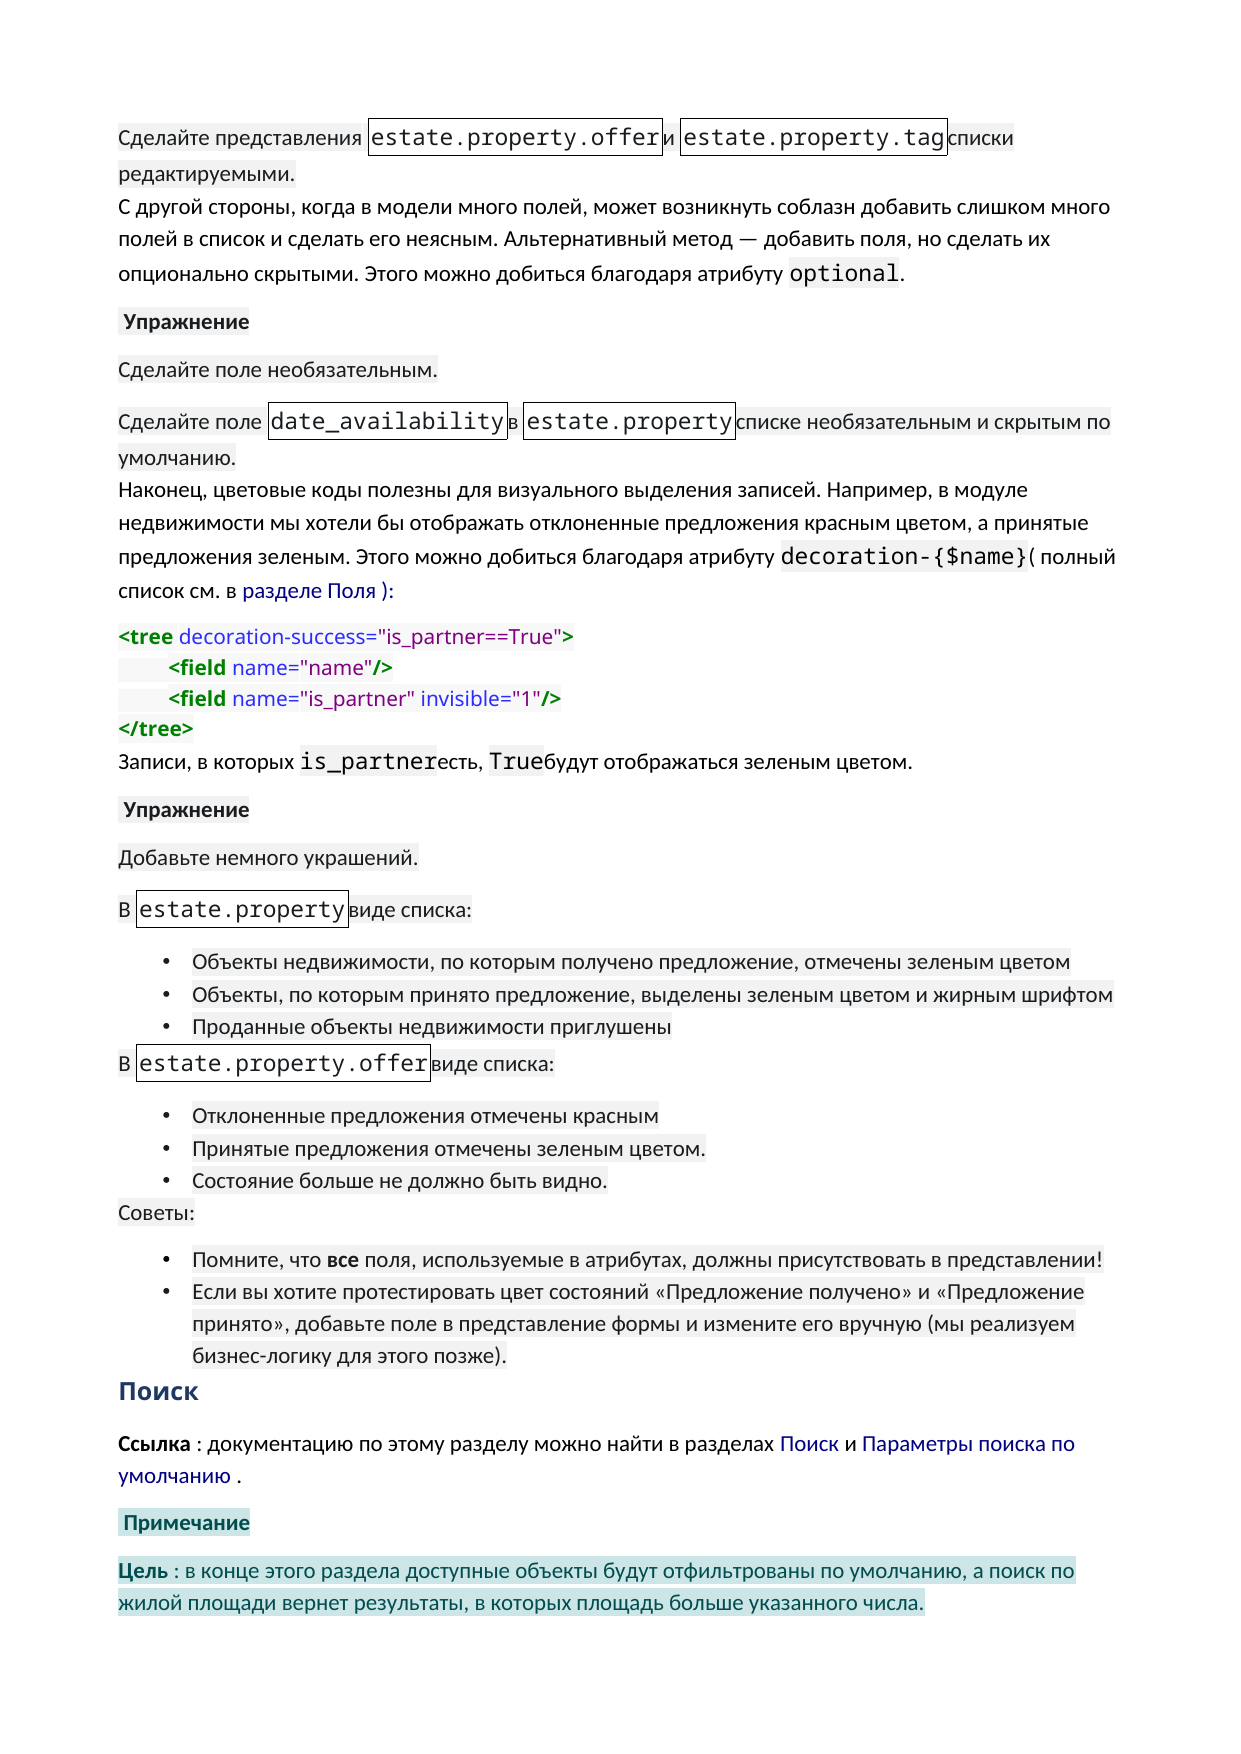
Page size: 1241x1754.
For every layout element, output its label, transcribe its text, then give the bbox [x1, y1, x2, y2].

text <tree decoration-success="is_partner==True"> [118, 622, 1122, 651]
text В [118, 890, 136, 927]
text С другой стороны, когда в модели много полей, может возникнуть соблазн добавить слишком много полей в список и сделать его неясным. Альтернативный метод — добавить поля, но сделать их опционально скрытыми. Этого можно добиться благодаря атрибуту optional. [118, 192, 1122, 288]
text Примечание [118, 1508, 1122, 1536]
list Принятые предложения отмечены зеленым цветом. [162, 1134, 1122, 1162]
text Записи, в которых is_partnerесть, Trueбудут отображаться зеленым цветом. [118, 745, 1122, 776]
text estate.property.offer [137, 1045, 430, 1081]
list Объекты недвижимости, по которым получено предложение, отмечены зеленым цветом [162, 947, 1122, 976]
list Отклоненные предложения отмечены красным [162, 1101, 1122, 1129]
subtitle Поиск [118, 1373, 1122, 1408]
text Сделайте представления estate.property.offerи estate.property.tagсписки редактируемыми. [118, 118, 1122, 188]
text виде списка: [349, 890, 1122, 927]
text Упражнение [118, 796, 1122, 823]
list Состояние больше не должно быть видно. [162, 1166, 1122, 1194]
list Если вы хотите протестировать цвет состояний «Предложение получено» и «Предложение принято», добавьте поле в представление формы и измените его вручную (мы реализуем бизнес-логику для этого позже). [162, 1277, 1122, 1369]
text Добавьте немного украшений. [118, 843, 1122, 871]
list Помните, что все поля, используемые в атрибутах, должны присутствовать в представлении! [162, 1245, 1122, 1273]
text Упражнение [118, 307, 1122, 335]
list Проданные объекты недвижимости приглушены [162, 1012, 1122, 1040]
text <field name="name"/> [118, 653, 1122, 682]
text <field name="is_partner" invisible="1"/> [118, 684, 1122, 712]
text Сделайте поле необязательным. [118, 355, 1122, 383]
text В [118, 1044, 136, 1081]
text </tree> [118, 714, 1122, 743]
text Ссылка : документацию по этому разделу можно найти в разделах Поиск и Параметры поиска по умолчанию . [118, 1429, 1122, 1489]
list Объекты, по которым принято предложение, выделены зеленым цветом и жирным шрифтом [162, 980, 1122, 1008]
text estate.property [137, 891, 348, 927]
text Сделайте поле date_availabilityв estate.propertyсписке необязательным и скрытым по умолчанию. [118, 402, 1122, 471]
text Наконец, цветовые коды полезны для визуального выделения записей. Например, в модуле недвижимости мы хотели бы отображать отклоненные предложения красным цветом, а принятые предложения зеленым. Этого можно добиться благодаря атрибуту decoration-{$name}( полный список см. в разделе Поля ): [118, 475, 1122, 604]
text Советы: [118, 1198, 1122, 1226]
text виде списка: [431, 1044, 1122, 1081]
text Цель : в конце этого раздела доступные объекты будут отфильтрованы по умолчанию, а поиск по жилой площади вернет результаты, в которых площадь больше указанного числа. [118, 1556, 1122, 1616]
